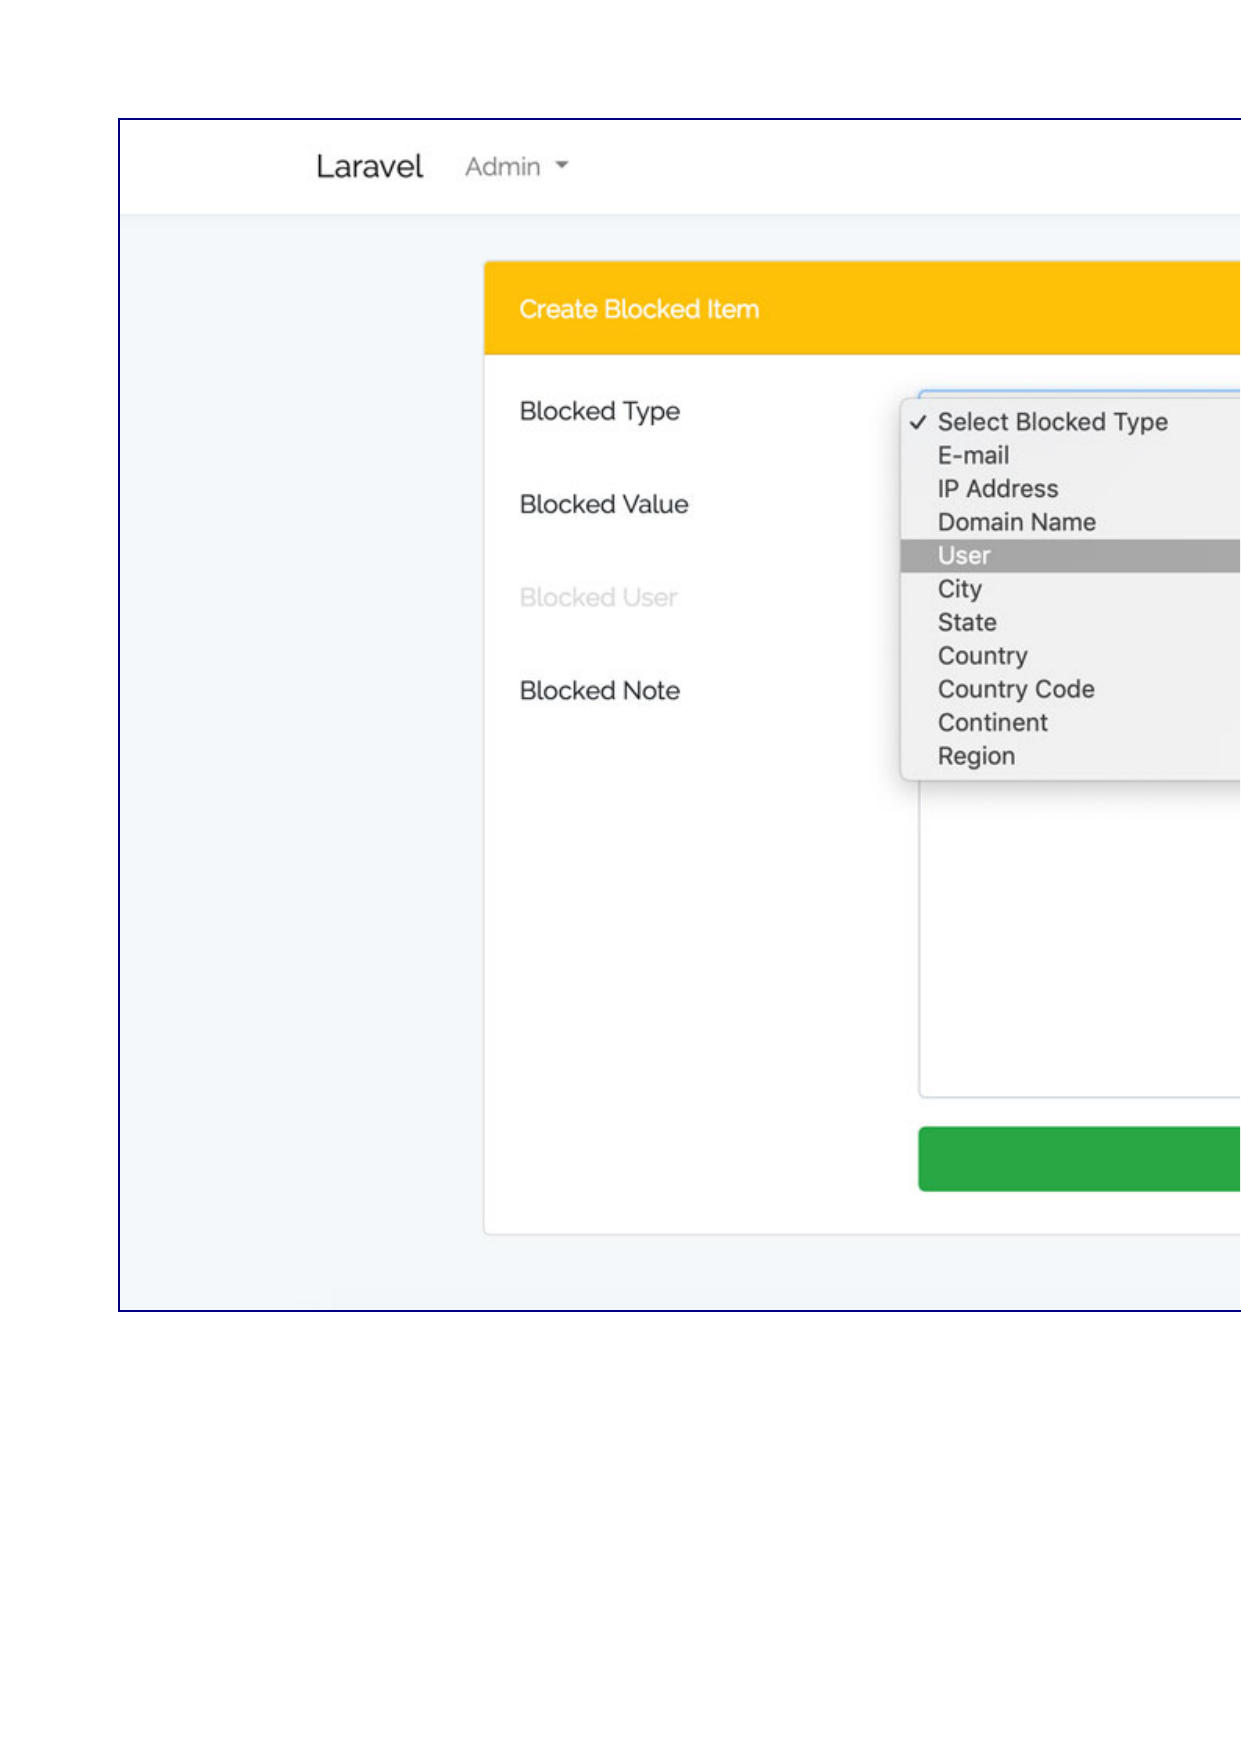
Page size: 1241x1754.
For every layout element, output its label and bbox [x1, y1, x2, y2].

picture [120, 120, 1241, 1310]
